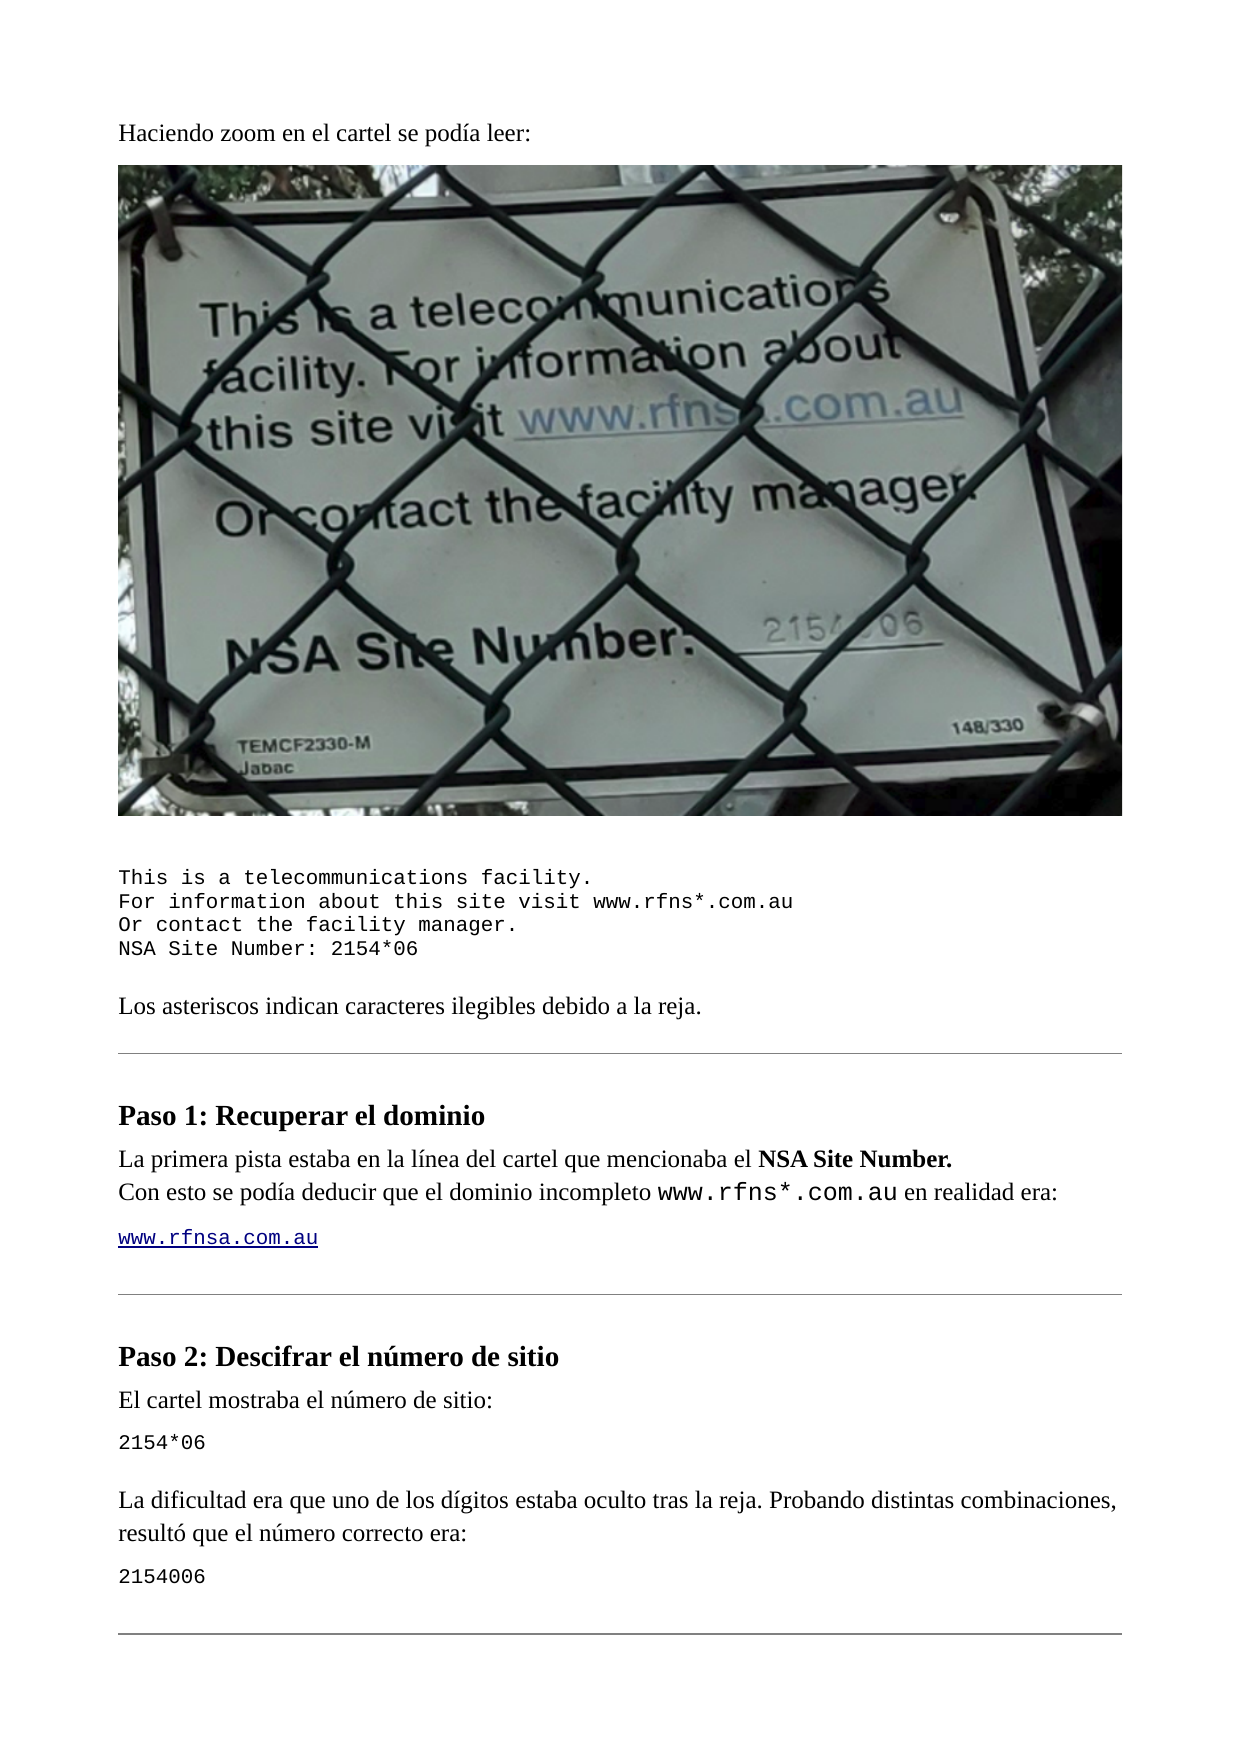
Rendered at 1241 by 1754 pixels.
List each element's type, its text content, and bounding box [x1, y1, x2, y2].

text NSA Site Number: 2154*06 [118, 938, 1122, 962]
text www.rfnsa.com.au [118, 1227, 1122, 1250]
text Los asteriscos indican caracteres ilegibles debido a la reja. [118, 991, 1122, 1020]
text El cartel mostraba el número de sitio: [118, 1385, 1122, 1413]
picture [118, 165, 1123, 816]
text La dificultad era que uno de los dígitos estaba oculto tras la reja. Probando distintas combinaciones, resultó que el número correcto era: [118, 1485, 1122, 1547]
subtitle Paso 1: Recuperar el dominio [118, 1098, 1122, 1131]
text La primera pista estaba en la línea del cartel que mencionaba el NSA Site Number. Con esto se podía deducir que el dominio incompleto www.rfns*.com.au en realidad era: [118, 1144, 1122, 1207]
text Haciendo zoom en el cartel se podía leer: [118, 118, 1122, 147]
text This is a telecommunications facility. [118, 867, 1122, 891]
text 2154006 [118, 1566, 1122, 1590]
subtitle Paso 2: Descifrar el número de sitio [118, 1339, 1122, 1372]
text Or contact the facility manager. [118, 914, 1122, 938]
text 2154*06 [118, 1432, 1122, 1456]
text For information about this site visit www.rfns*.com.au [118, 891, 1122, 914]
